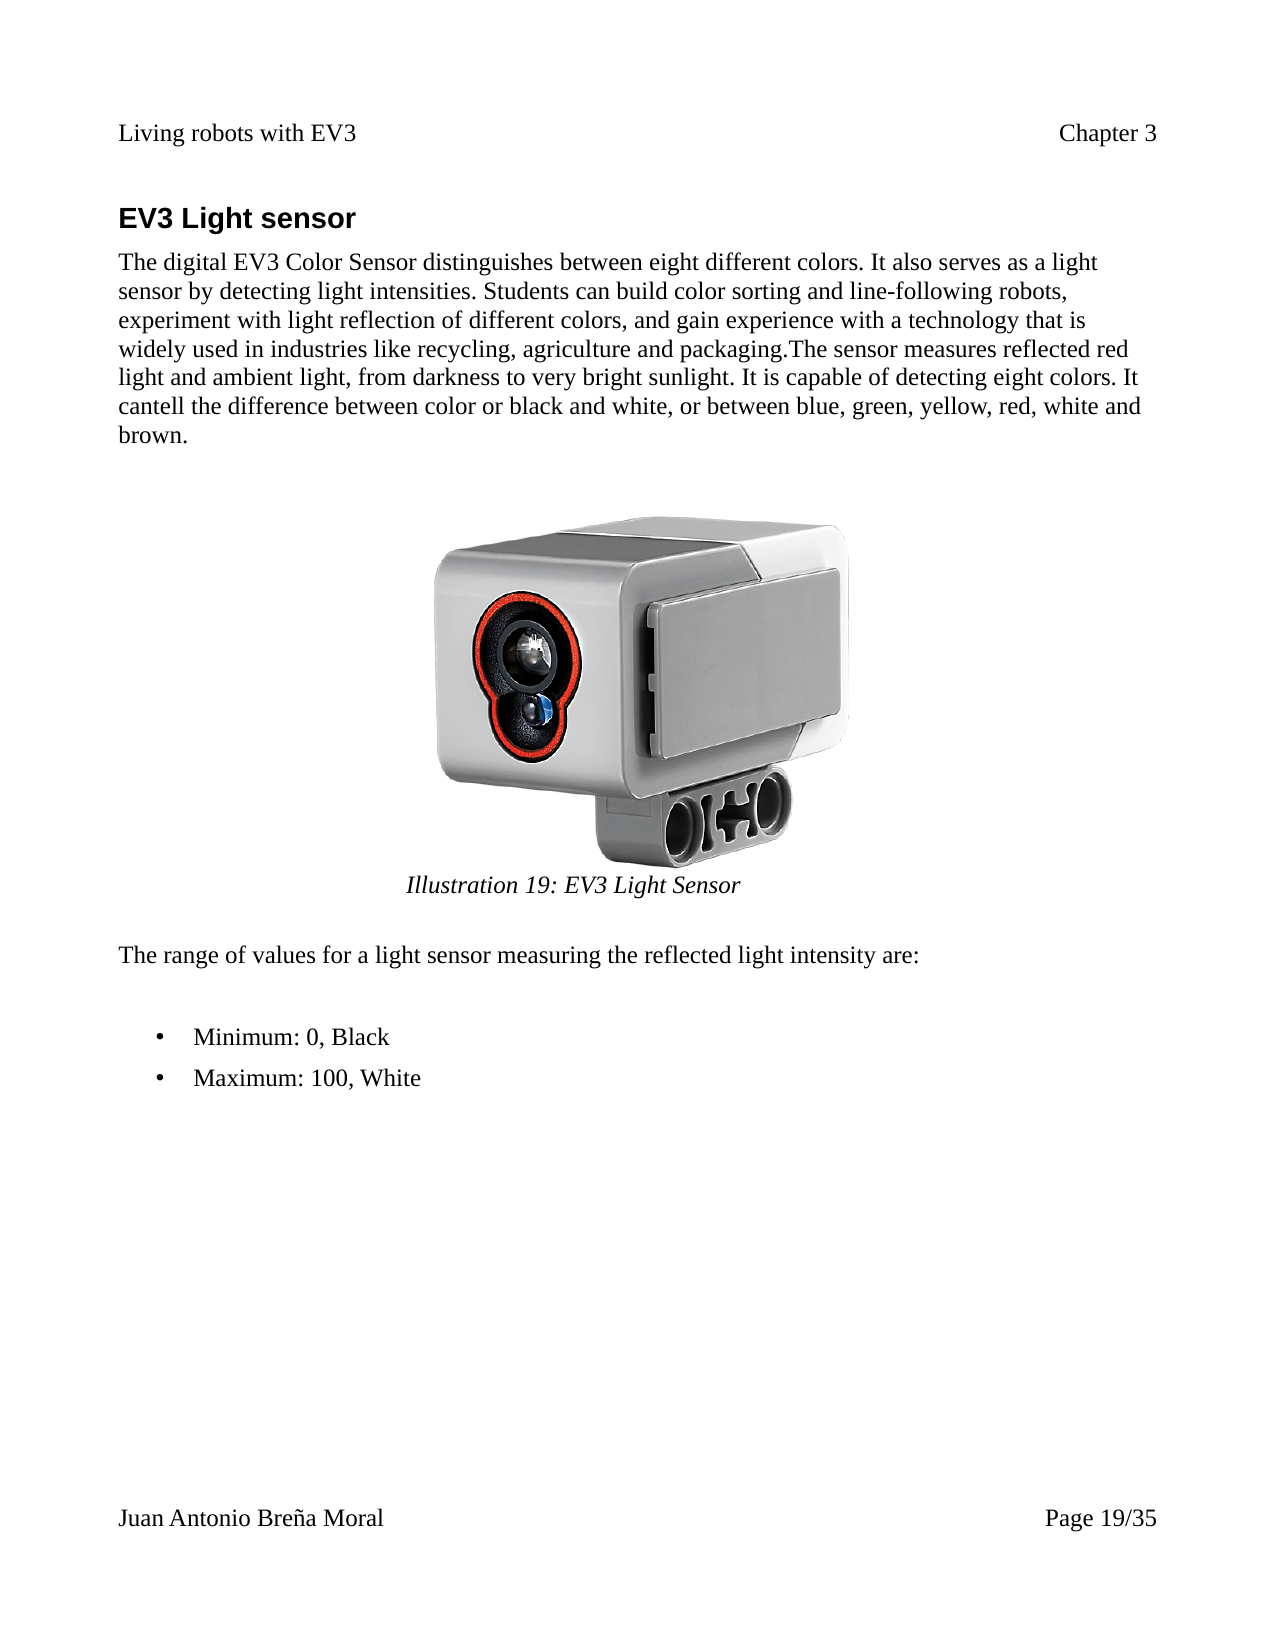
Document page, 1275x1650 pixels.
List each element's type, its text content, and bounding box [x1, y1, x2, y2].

text Illustration 19: EV3 Light Sensor [406, 870, 869, 898]
list Minimum: 0, Black [156, 1022, 1157, 1051]
subtitle EV3 Light sensor [118, 201, 1157, 235]
text The range of values for a light sensor measuring the reflected light intensity are: [118, 940, 1157, 968]
picture [400, 515, 875, 870]
list Maximum: 100, White [156, 1063, 1157, 1092]
text The digital EV3 Color Sensor distinguishes between eight different colors. It also serves as a light sensor by detecting light intensities. Students can build color sorting and line-following robots, experiment with light reflection of different colors, and gain experience with a technology that is widely used in industries like recycling, agriculture and packaging.The sensor measures reflected red light and ambient light, from darkness to very bright sunlight. It is capable of detecting eight colors. It cantell the difference between color or black and white, or between blue, green, yellow, red, white and brown. [118, 247, 1157, 449]
